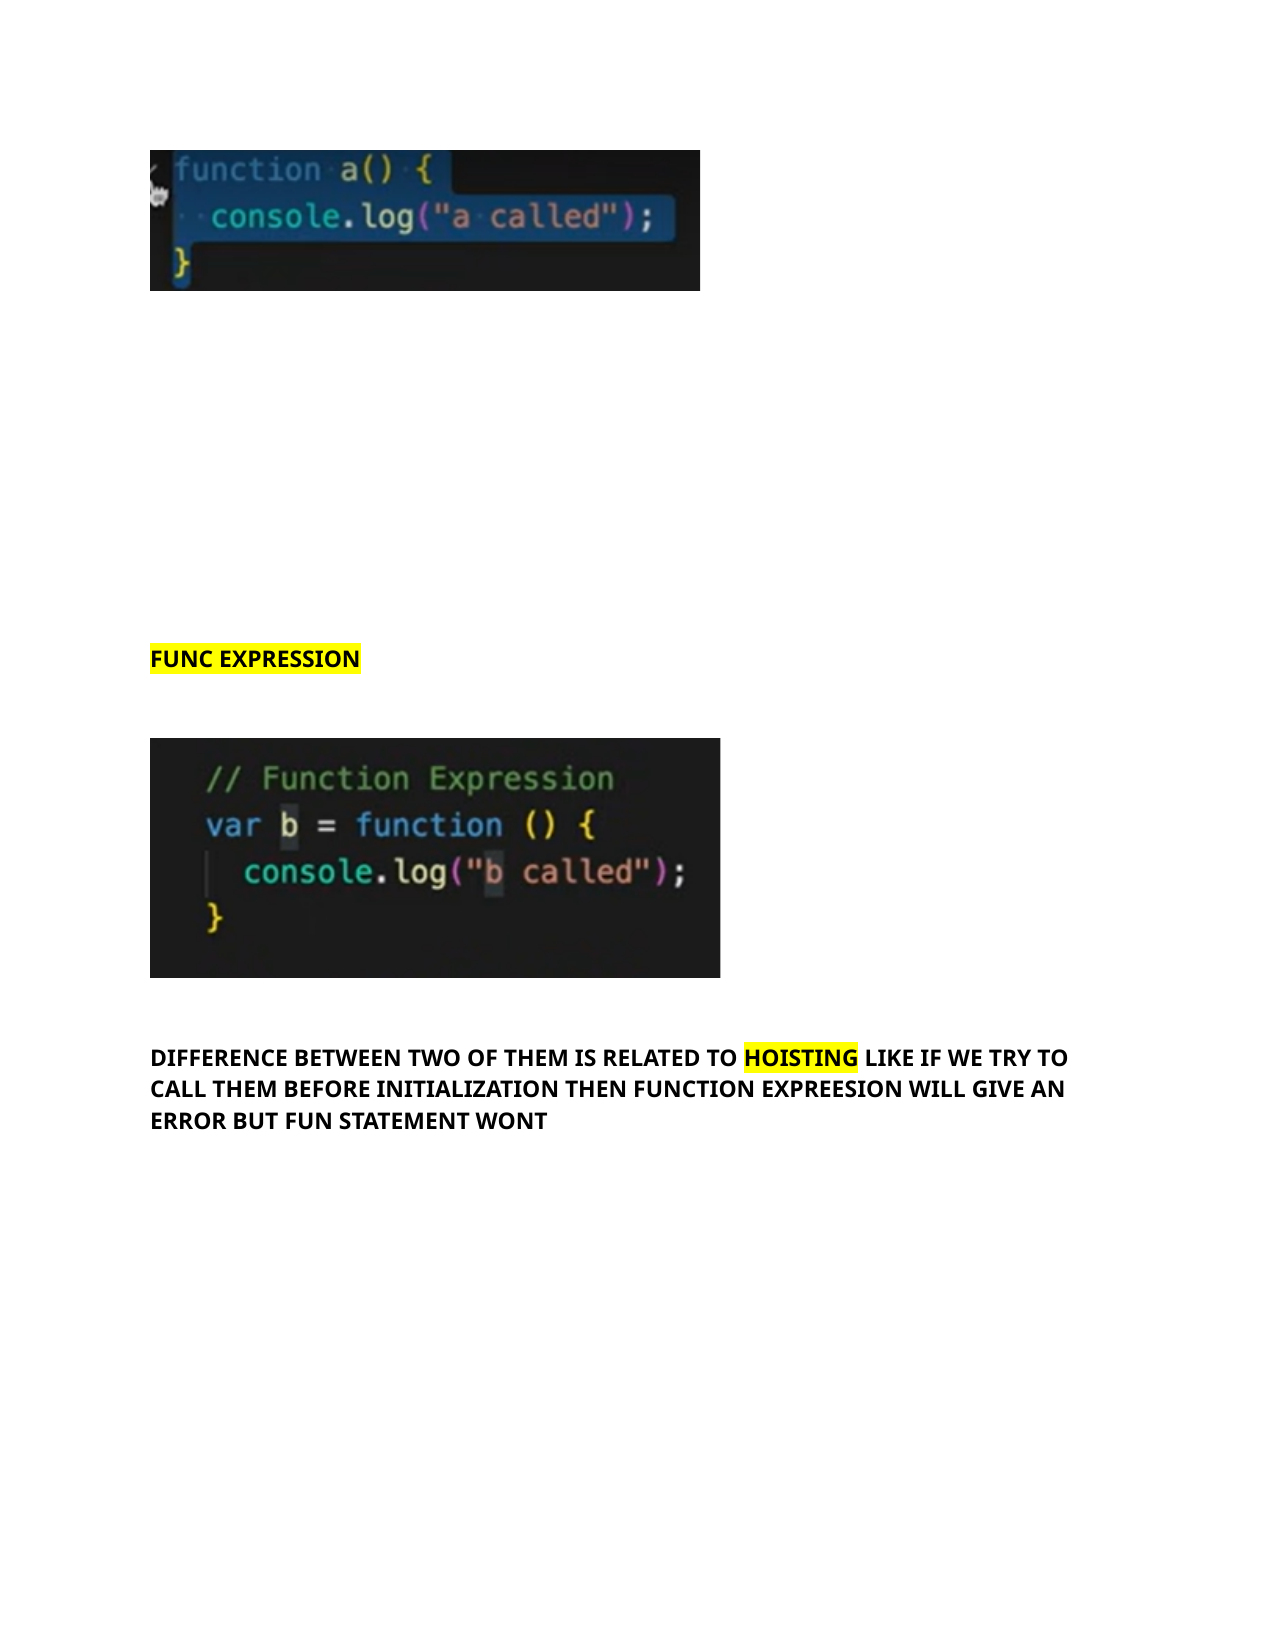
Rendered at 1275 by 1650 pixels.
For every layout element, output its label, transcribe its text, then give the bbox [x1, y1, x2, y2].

text FUNC EXPRESSION [150, 643, 1125, 674]
text DIFFERENCE BETWEEN TWO OF THEM IS RELATED TO HOISTING LIKE IF WE TRY TO CALL THEM BEFORE INITIALIZATION THEN FUNCTION EXPREESION WILL GIVE AN ERROR BUT FUN STATEMENT WONT [150, 1042, 1125, 1136]
